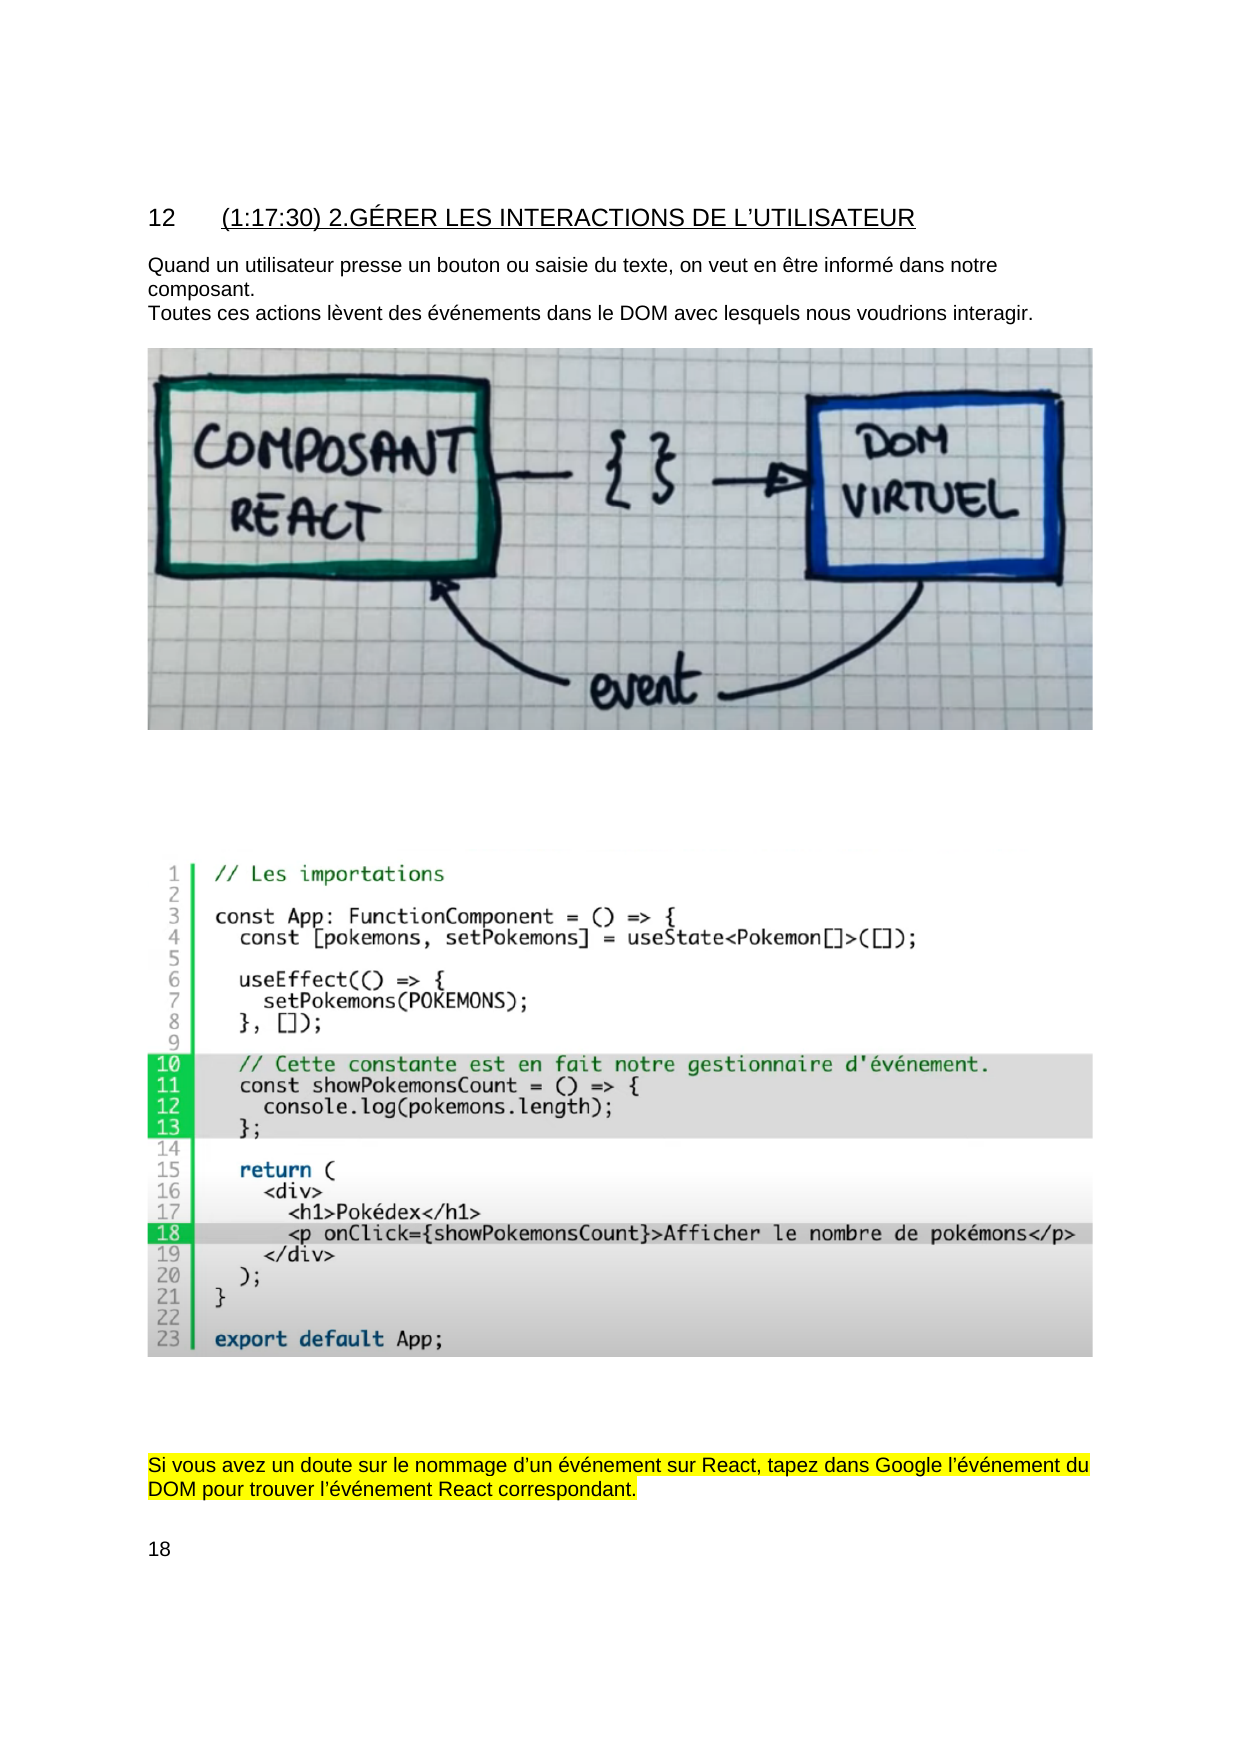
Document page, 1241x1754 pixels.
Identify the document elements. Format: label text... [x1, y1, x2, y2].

picture [147, 849, 1093, 1357]
subtitle (1:17:30) 2.Gérer les interactions de l’utilisateur [148, 203, 1093, 232]
text Toutes ces actions lèvent des événements dans le DOM avec lesquels nous voudrions interagir. [148, 300, 1093, 324]
picture [147, 348, 1093, 730]
text Si vous avez un doute sur le nommage d’un événement sur React, tapez dans Google l’événement du DOM pour trouver l’événement React correspondant. [148, 1452, 1093, 1500]
text Quand un utilisateur presse un bouton ou saisie du texte, on veut en être informé dans notre composant. [148, 252, 1093, 300]
